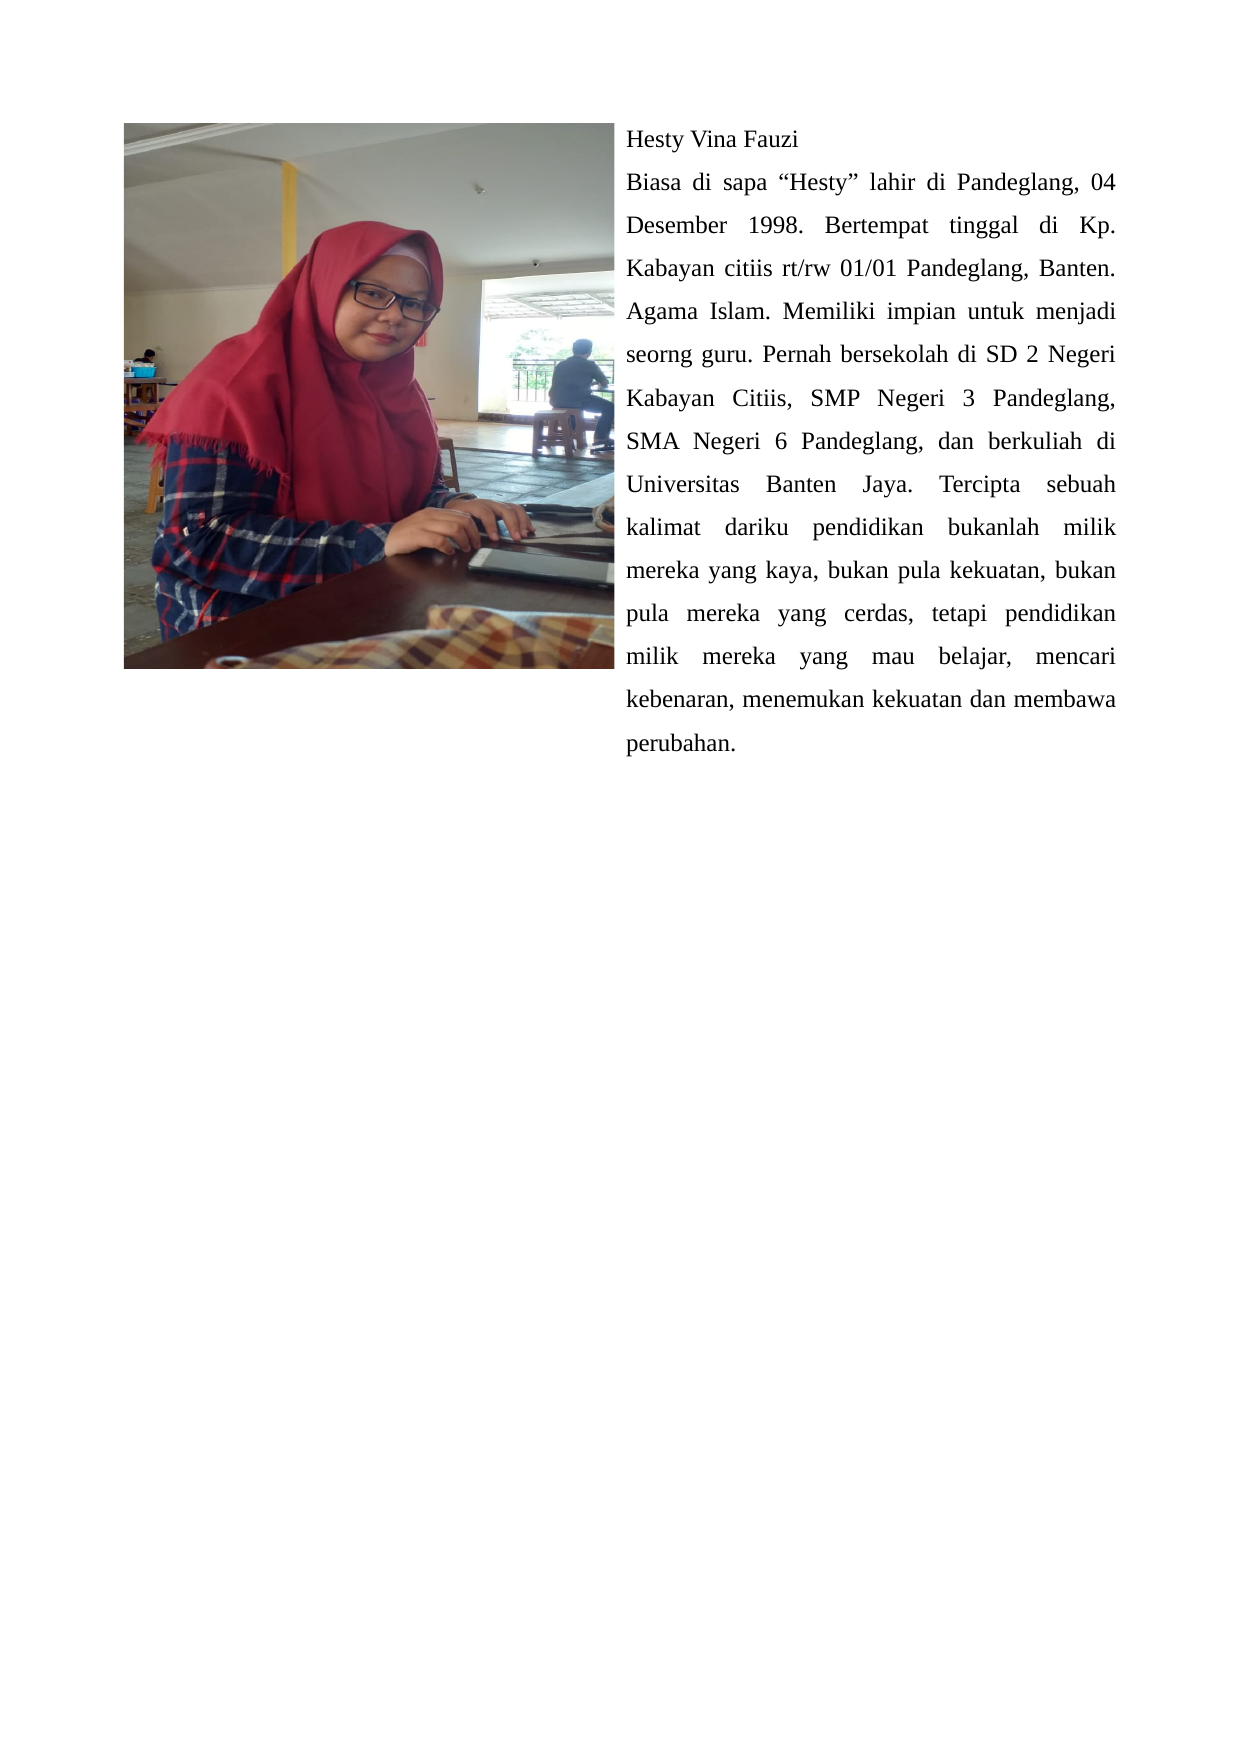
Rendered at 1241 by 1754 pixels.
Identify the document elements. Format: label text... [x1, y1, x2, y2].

table_header [118, 118, 620, 805]
table_header Hesty Vina Fauzi Biasa di sapa “Hesty” lahir di Pandeglang, 04 Desember 1998. Bertempat tinggal di Kp. Kabayan citiis rt/rw 01/01 Pandeglang, Banten. Agama Islam. Memiliki impian untuk menjadi seorng guru. Pernah bersekolah di SD 2 Negeri Kabayan Citiis, SMP Negeri 3 Pandeglang, SMA Negeri 6 Pandeglang, dan berkuliah di Universitas Banten Jaya. Tercipta sebuah kalimat dariku pendidikan bukanlah milik mereka yang kaya, bukan pula kekuatan, bukan pula mereka yang cerdas, tetapi pendidikan milik mereka yang mau belajar, mencari kebenaran, menemukan kekuatan dan membawa perubahan. [620, 118, 1122, 805]
picture [123, 123, 615, 669]
